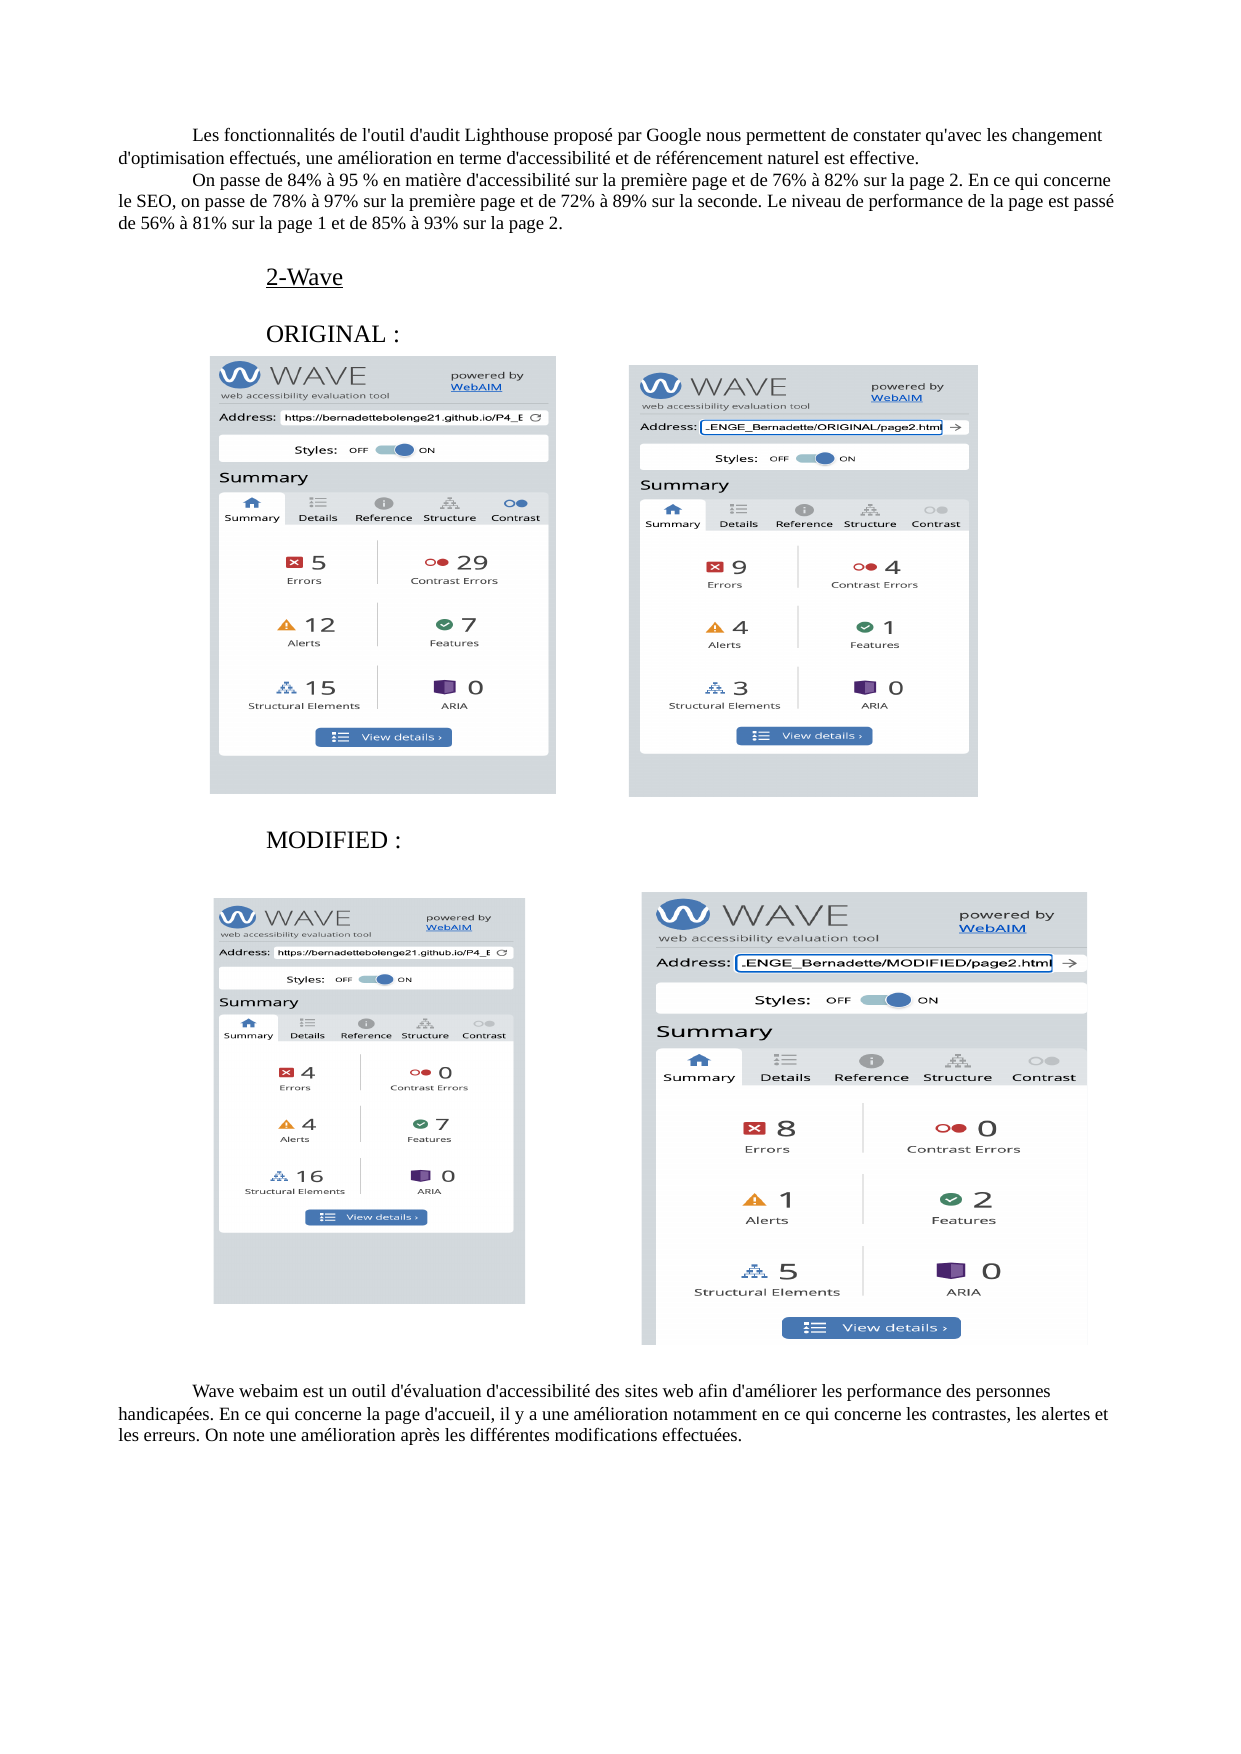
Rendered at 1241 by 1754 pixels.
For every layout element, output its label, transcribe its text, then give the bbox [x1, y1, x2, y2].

text Wave webaim est un outil d'évaluation d'accessibilité des sites web afin d'améliorer les performance des personnes handicapées. En ce qui concerne la page d'accueil, il y a une amélioration notamment en ce qui concerne les contrastes, les alertes et les erreurs. On note une amélioration après les différentes modifications effectuées. [118, 1374, 1122, 1446]
text MODIFIED : [118, 825, 1122, 854]
picture [209, 356, 556, 794]
text Les fonctionnalités de l'outil d'audit Lighthouse proposé par Google nous permettent de constater qu'avec les changement d'optimisation effectués, une amélioration en terme d'accessibilité et de référencement naturel est effective. [118, 118, 1122, 168]
picture [213, 898, 525, 1304]
text ORIGINAL : [118, 319, 1122, 348]
text On passe de 84% à 95 % en matière d'accessibilité sur la première page et de 76% à 82% sur la page 2. En ce qui concerne le SEO, on passe de 78% à 97% sur la première page et de 72% à 89% sur la seconde. Le niveau de performance de la page est passé de 56% à 81% sur la page 1 et de 85% à 93% sur la page 2. [118, 168, 1122, 233]
picture [641, 892, 1088, 1345]
text 2-Wave [118, 262, 1122, 291]
picture [628, 365, 978, 797]
